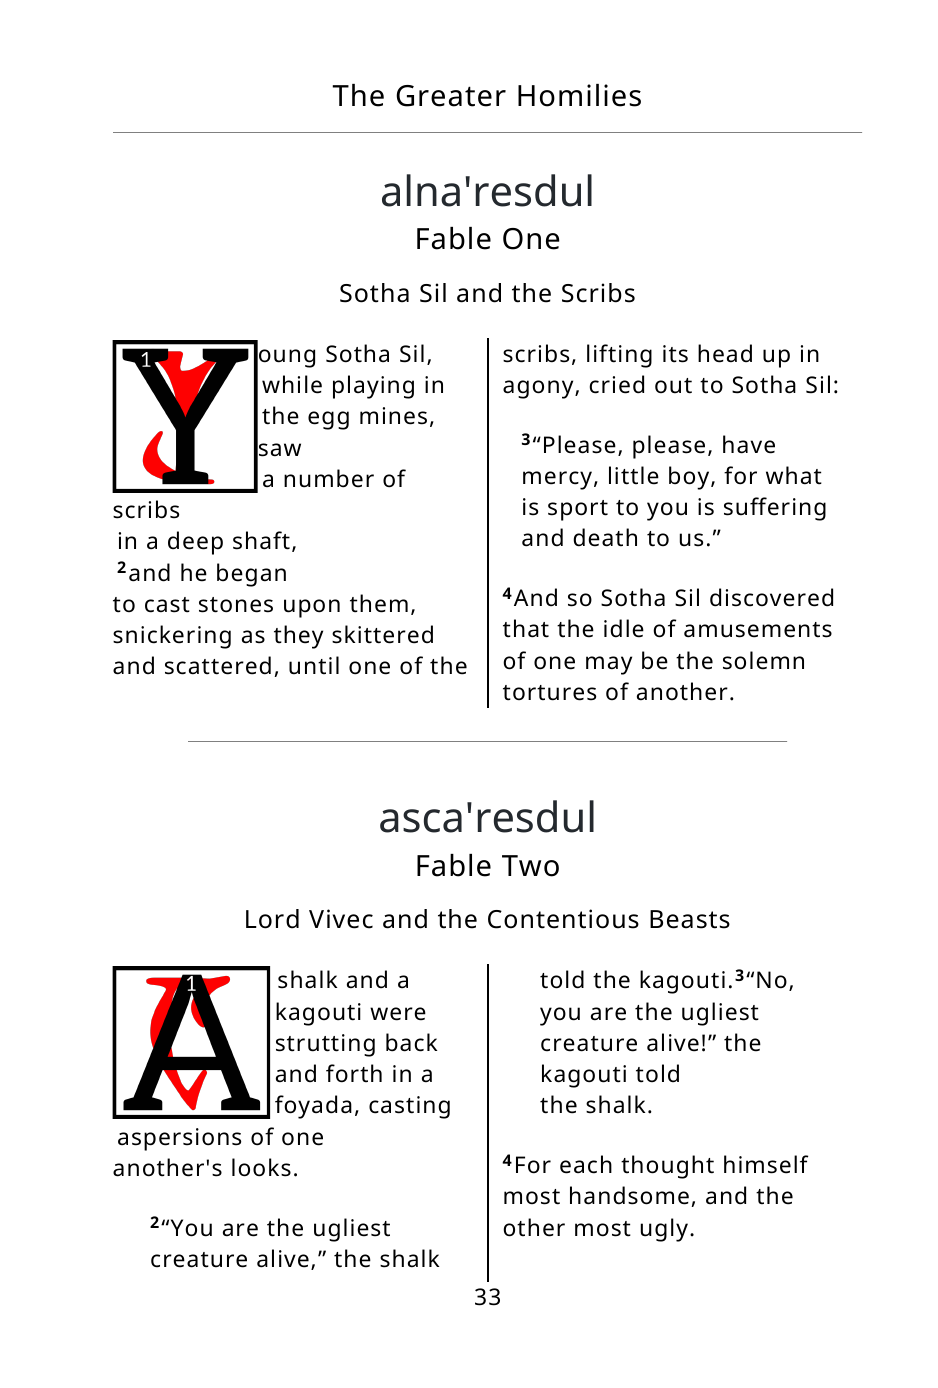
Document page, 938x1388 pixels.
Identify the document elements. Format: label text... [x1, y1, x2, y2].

text Lord Vivec and the Contentious Beasts [112, 902, 862, 936]
text 3“Please, please, have mercy, little boy, for what is sport to you is suffering and death to us.” [521, 429, 844, 554]
subtitle asca'resdul [112, 788, 862, 845]
text The Greater Homilies [112, 75, 862, 115]
text told the kagouti.3“No, you are the ugliest creature alive!” the kagouti told the shalk. [540, 964, 844, 1121]
text Fable Two [112, 845, 862, 885]
text Fable One [112, 218, 862, 258]
picture [112, 966, 271, 1119]
text in a deep shaft, [112, 525, 472, 556]
text oung Sotha Sil, [112, 338, 472, 369]
text strutting back [271, 1027, 472, 1058]
subtitle alna'resdul [112, 162, 862, 218]
text kagouti were [271, 996, 472, 1027]
text while playing in [258, 369, 472, 400]
text 4And so Sotha Sil discovered that the idle of amusements of one may be the solemn tortures of another. [502, 582, 862, 707]
text and forth in a [271, 1058, 472, 1089]
text scribs, lifting its head up in agony, cried out to Sotha Sil: [502, 338, 862, 400]
text a number of scribs [112, 463, 472, 525]
text aspersions of one [112, 1121, 472, 1152]
text Sotha Sil and the Scribs [112, 275, 862, 309]
text foyada, casting [112, 1089, 472, 1121]
text to cast stones upon them, snickering as they skittered and scattered, until one of the [112, 588, 472, 681]
text 2and he began [112, 556, 472, 588]
text 2“You are the ugliest creature alive,” the shalk [150, 1211, 454, 1274]
text 4For each thought himself most handsome, and the other most ugly. [502, 1149, 862, 1243]
text another's looks. [112, 1152, 472, 1183]
picture [112, 340, 258, 493]
text the egg mines, saw [258, 400, 472, 463]
text shalk and a [112, 964, 472, 996]
